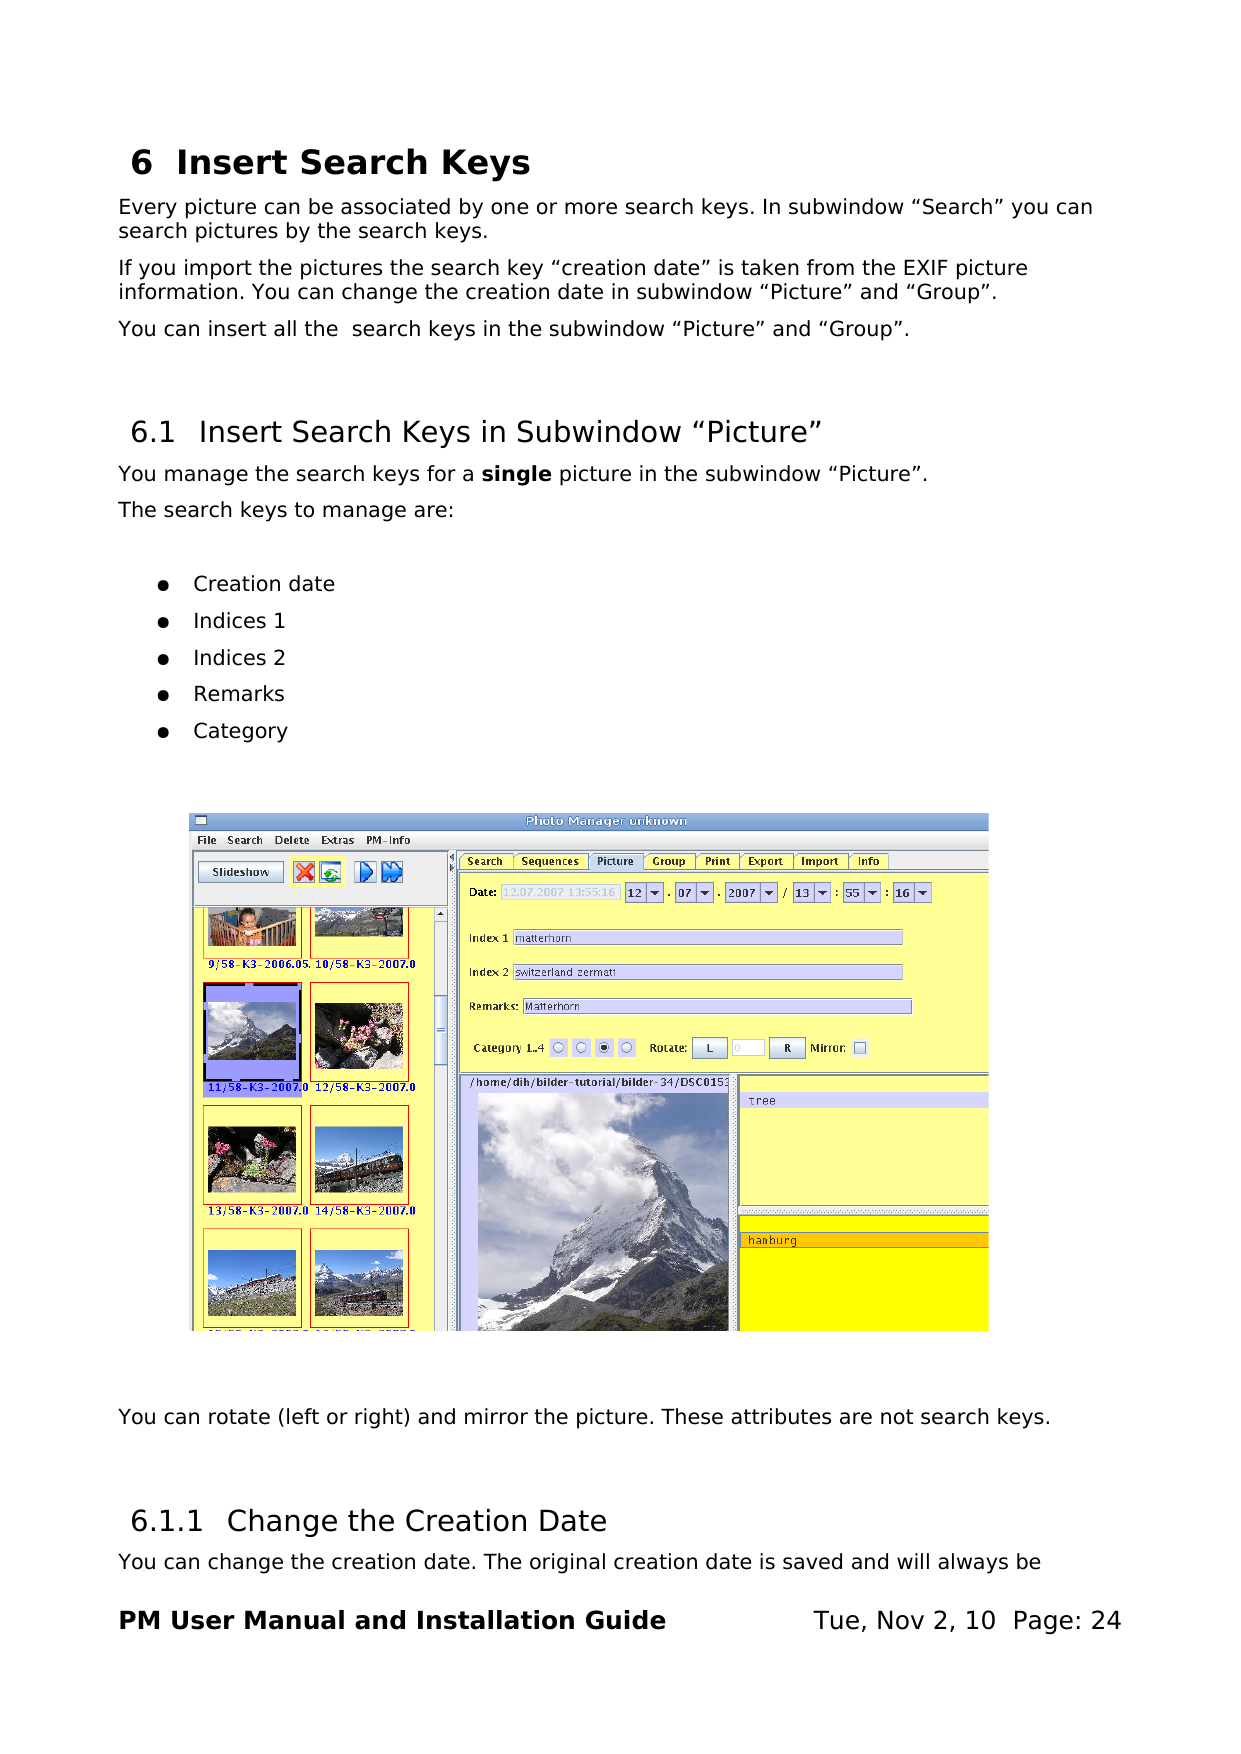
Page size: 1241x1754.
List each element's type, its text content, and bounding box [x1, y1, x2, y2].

text Every picture can be associated by one or more search keys. In subwindow “Search” you can search pictures by the search keys. [118, 195, 1122, 243]
list Indices 1 [156, 609, 1122, 633]
text You can change the creation date. The original creation date is saved and will always be [118, 1550, 1122, 1574]
list Remarks [156, 682, 1122, 707]
subtitle Change the Creation Date [130, 1504, 1122, 1538]
list Category [156, 719, 1122, 768]
list Creation date [156, 572, 1122, 596]
text You can rotate (left or right) and mirror the picture. These attributes are not search keys. [118, 1405, 1122, 1429]
text If you import the pictures the search key “creation date” is taken from the EXIF picture information. You can change the creation date in subwindow “Picture” and “Group”. [118, 256, 1122, 304]
text The search keys to manage are: [118, 498, 1122, 523]
list Indices 2 [156, 646, 1122, 670]
picture [189, 813, 989, 1331]
text You can insert all the search keys in the subwindow “Picture” and “Group”. [118, 317, 1122, 341]
subtitle Insert Search Keys [130, 143, 1122, 182]
text You manage the search keys for a single picture in the subwindow “Picture”. [118, 462, 1122, 486]
subtitle Insert Search Keys in Subwindow “Picture” [130, 415, 1122, 449]
